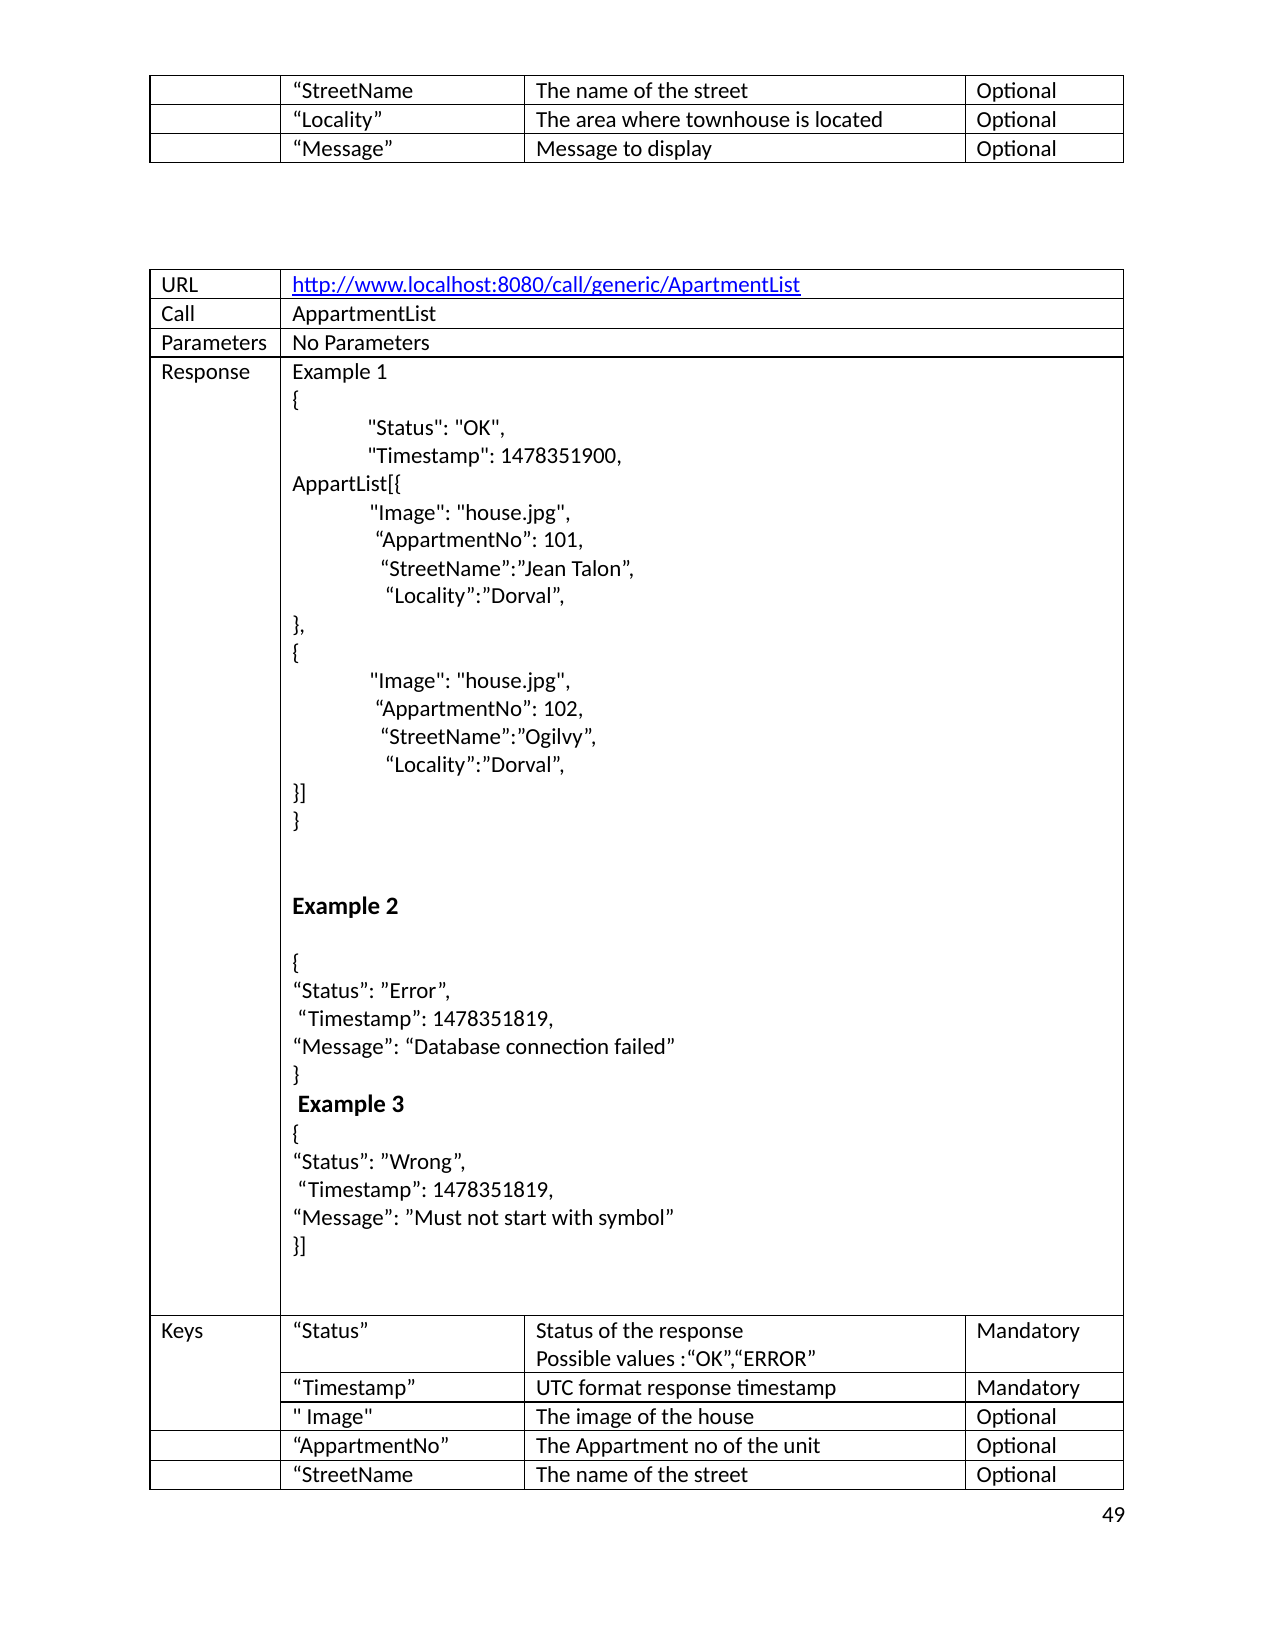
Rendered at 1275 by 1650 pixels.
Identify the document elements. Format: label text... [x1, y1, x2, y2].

table_cell Keys [151, 1316, 280, 1430]
table_cell “StreetName [281, 76, 524, 104]
table_cell Message to display [525, 134, 965, 162]
table_cell “Message” [281, 134, 524, 162]
table_header URL [151, 270, 280, 298]
table_cell “Timestamp” [281, 1373, 524, 1401]
table_cell “Locality” [281, 105, 524, 133]
table_cell UTC format response timestamp [525, 1373, 965, 1401]
table_cell “Status” [281, 1316, 524, 1372]
table_cell The area where townhouse is located [525, 105, 965, 133]
table_cell [151, 1461, 280, 1488]
table_cell Call [151, 299, 280, 327]
table_cell Optional [966, 105, 1123, 133]
table_cell Optional [966, 76, 1123, 104]
table_cell “StreetName [281, 1461, 524, 1488]
table_cell Mandatory [966, 1373, 1123, 1401]
table_cell [151, 105, 280, 133]
table_cell Optional [966, 134, 1123, 162]
table_cell " Image" [281, 1403, 524, 1430]
table_cell No Parameters [281, 329, 1123, 356]
table_cell The Appartment no of the unit [525, 1431, 965, 1459]
table_cell Optional [966, 1403, 1123, 1430]
table_cell Status of the response Possible values :“OK”,“ERROR” [525, 1316, 965, 1372]
table_cell Response [151, 358, 280, 1315]
table_cell AppartmentList [281, 299, 1123, 327]
table_cell The name of the street [525, 76, 965, 104]
table_cell Mandatory [966, 1316, 1123, 1372]
table_cell [151, 1431, 280, 1459]
table_cell Optional [966, 1461, 1123, 1488]
table_cell The name of the street [525, 1461, 965, 1488]
table_cell Example 1 { "Status": "OK", "Timestamp": 1478351900, AppartList[{ "Image": "house.jpg", “AppartmentNo”: 101, “StreetName”:”Jean Talon”, “Locality”:”Dorval”, }, { "Image": "house.jpg", “AppartmentNo”: 102, “StreetName”:”Ogilvy”, “Locality”:”Dorval”, }] } Example 2 { “Status”: ”Error”, “Timestamp”: 1478351819, “Message”: “Database connection failed” } Example 3 { “Status”: ”Wrong”, “Timestamp”: 1478351819, “Message”: ”Must not start with symbol” }] [281, 358, 1123, 1315]
table_header http://www.localhost:8080/call/generic/ApartmentList [281, 270, 1123, 298]
table_cell [151, 76, 280, 104]
table_cell “AppartmentNo” [281, 1431, 524, 1459]
table_cell [151, 134, 280, 162]
table_cell The image of the house [525, 1403, 965, 1430]
table_cell Optional [966, 1431, 1123, 1459]
table_cell Parameters [151, 329, 280, 356]
